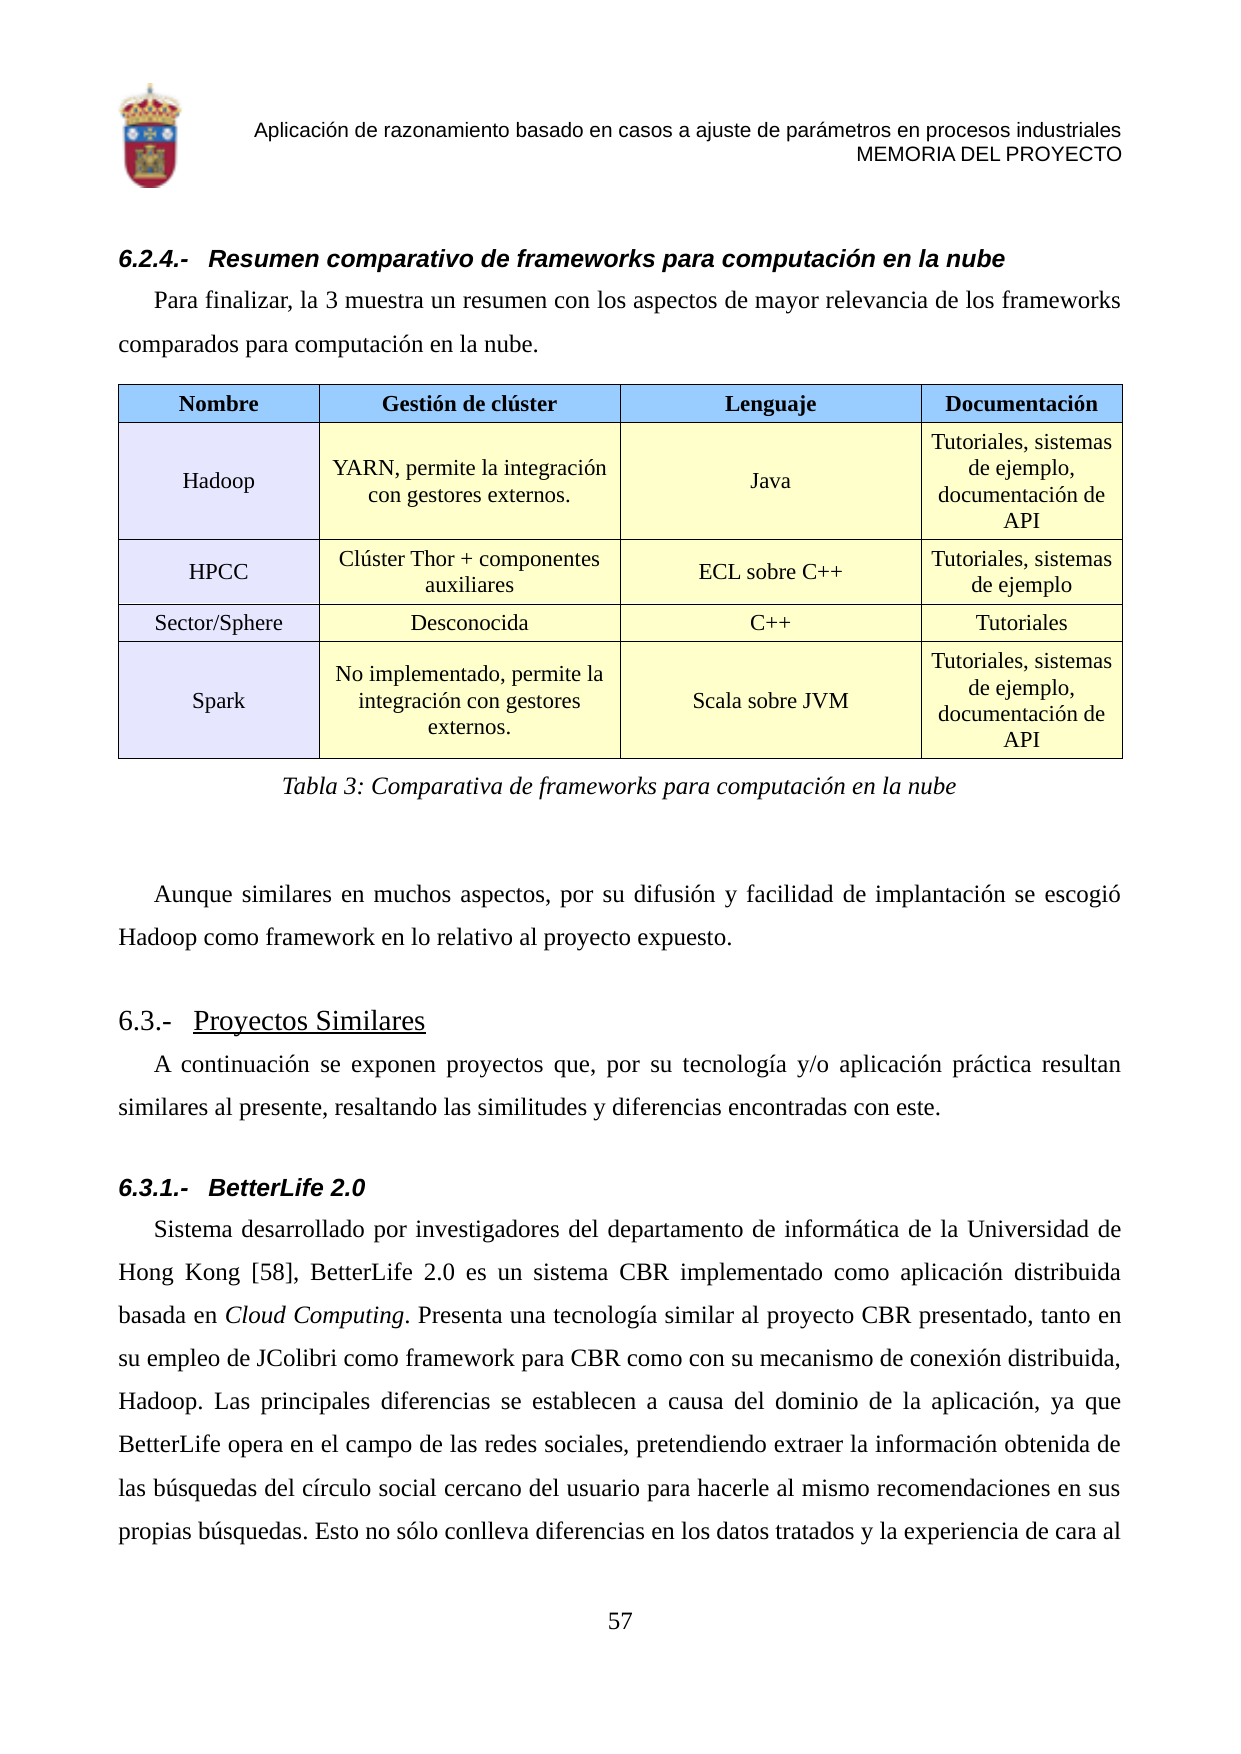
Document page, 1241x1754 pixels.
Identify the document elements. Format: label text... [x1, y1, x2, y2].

table_header Lenguaje [621, 385, 921, 422]
table_cell HPCC [119, 540, 319, 603]
picture [117, 83, 184, 188]
subtitle Proyectos Similares [118, 1003, 1122, 1037]
table_cell YARN, permite la integración con gestores externos. [320, 423, 620, 539]
text Aunque similares en muchos aspectos, por su difusión y facilidad de implantación se escogió Hadoop como framework en lo relativo al proyecto expuesto. [118, 879, 1122, 951]
text Para finalizar, la Tabla 3 muestra un resumen con los aspectos de mayor relevancia de los frameworks comparados para computación en la nube. [118, 286, 1122, 357]
table_header Gestión de clúster [320, 385, 620, 422]
table_cell Tutoriales, sistemas de ejemplo, documentación de API [922, 642, 1122, 758]
table_cell Tutoriales, sistemas de ejemplo [922, 540, 1122, 603]
table_cell Tutoriales, sistemas de ejemplo, documentación de API [922, 423, 1122, 539]
table_cell Spark [119, 642, 319, 758]
table_cell Scala sobre JVM [621, 642, 921, 758]
table_cell ECL sobre C++ [621, 540, 921, 603]
table_cell Java [621, 423, 921, 539]
table_header Documentación [922, 385, 1122, 422]
table_cell Sector/Sphere [119, 605, 319, 641]
subtitle BetterLife 2.0 [118, 1173, 1122, 1201]
text Sistema desarrollado por investigadores del departamento de informática de la Universidad de Hong Kong [58], BetterLife 2.0 es un sistema CBR implementado como aplicación distribuida basada en Cloud Computing. Presenta una tecnología similar al proyecto CBR presentado, tanto en su empleo de JColibri como framework para CBR como con su mecanismo de conexión distribuida, Hadoop. Las principales diferencias se establecen a causa del dominio de la aplicación, ya que BetterLife opera en el campo de las redes sociales, pretendiendo extraer la información obtenida de las búsquedas del círculo social cercano del usuario para hacerle al mismo recomendaciones en sus propias búsquedas. Esto no sólo conlleva diferencias en los datos tratados y la experiencia de cara al [118, 1214, 1122, 1544]
table_header Nombre [119, 385, 319, 422]
table_cell Hadoop [119, 423, 319, 539]
text A continuación se exponen proyectos que, por su tecnología y/o aplicación práctica resultan similares al presente, resaltando las similitudes y diferencias encontradas con este. [118, 1049, 1122, 1121]
table_cell Tutoriales [922, 605, 1122, 641]
text Tabla 3: Comparativa de frameworks para computación en la nube [118, 771, 1122, 799]
table_cell Desconocida [320, 605, 620, 641]
table_cell No implementado, permite la integración con gestores externos. [320, 642, 620, 758]
subtitle Resumen comparativo de frameworks para computación en la nube [118, 244, 1122, 273]
table_cell Clúster Thor + componentes auxiliares [320, 540, 620, 603]
table_cell C++ [621, 605, 921, 641]
